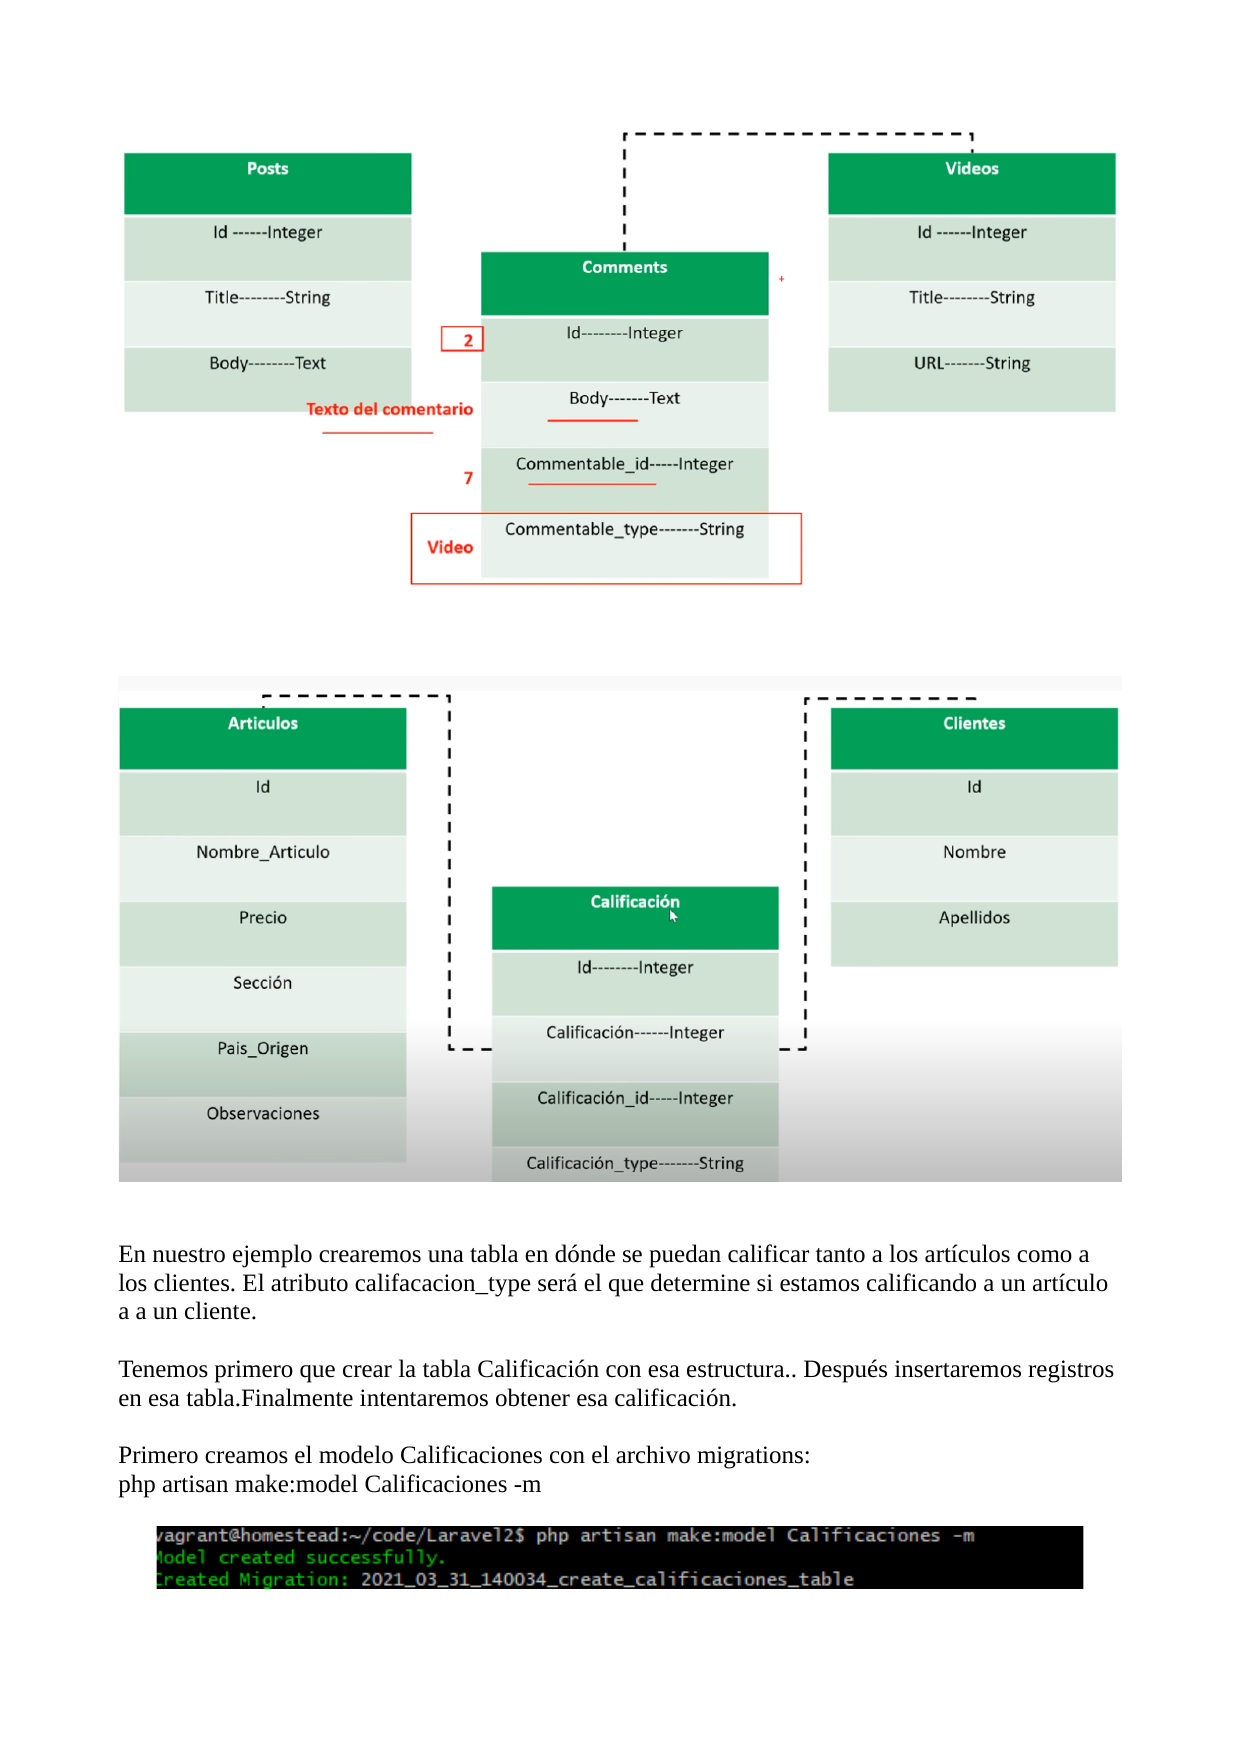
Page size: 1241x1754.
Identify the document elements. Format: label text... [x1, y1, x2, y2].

picture [118, 118, 1122, 591]
picture [156, 1526, 1084, 1589]
text php artisan make:model Calificaciones -m [118, 1469, 1122, 1498]
picture [118, 676, 1122, 1182]
text En nuestro ejemplo crearemos una tabla en dónde se puedan calificar tanto a los artículos como a los clientes. El atributo califacacion_type será el que determine si estamos calificando a un artículo a a un cliente. [118, 1239, 1122, 1325]
text Tenemos primero que crear la tabla Calificación con esa estructura.. Después insertaremos registros en esa tabla.Finalmente intentaremos obtener esa calificación. [118, 1354, 1122, 1411]
text Primero creamos el modelo Calificaciones con el archivo migrations: [118, 1440, 1122, 1469]
